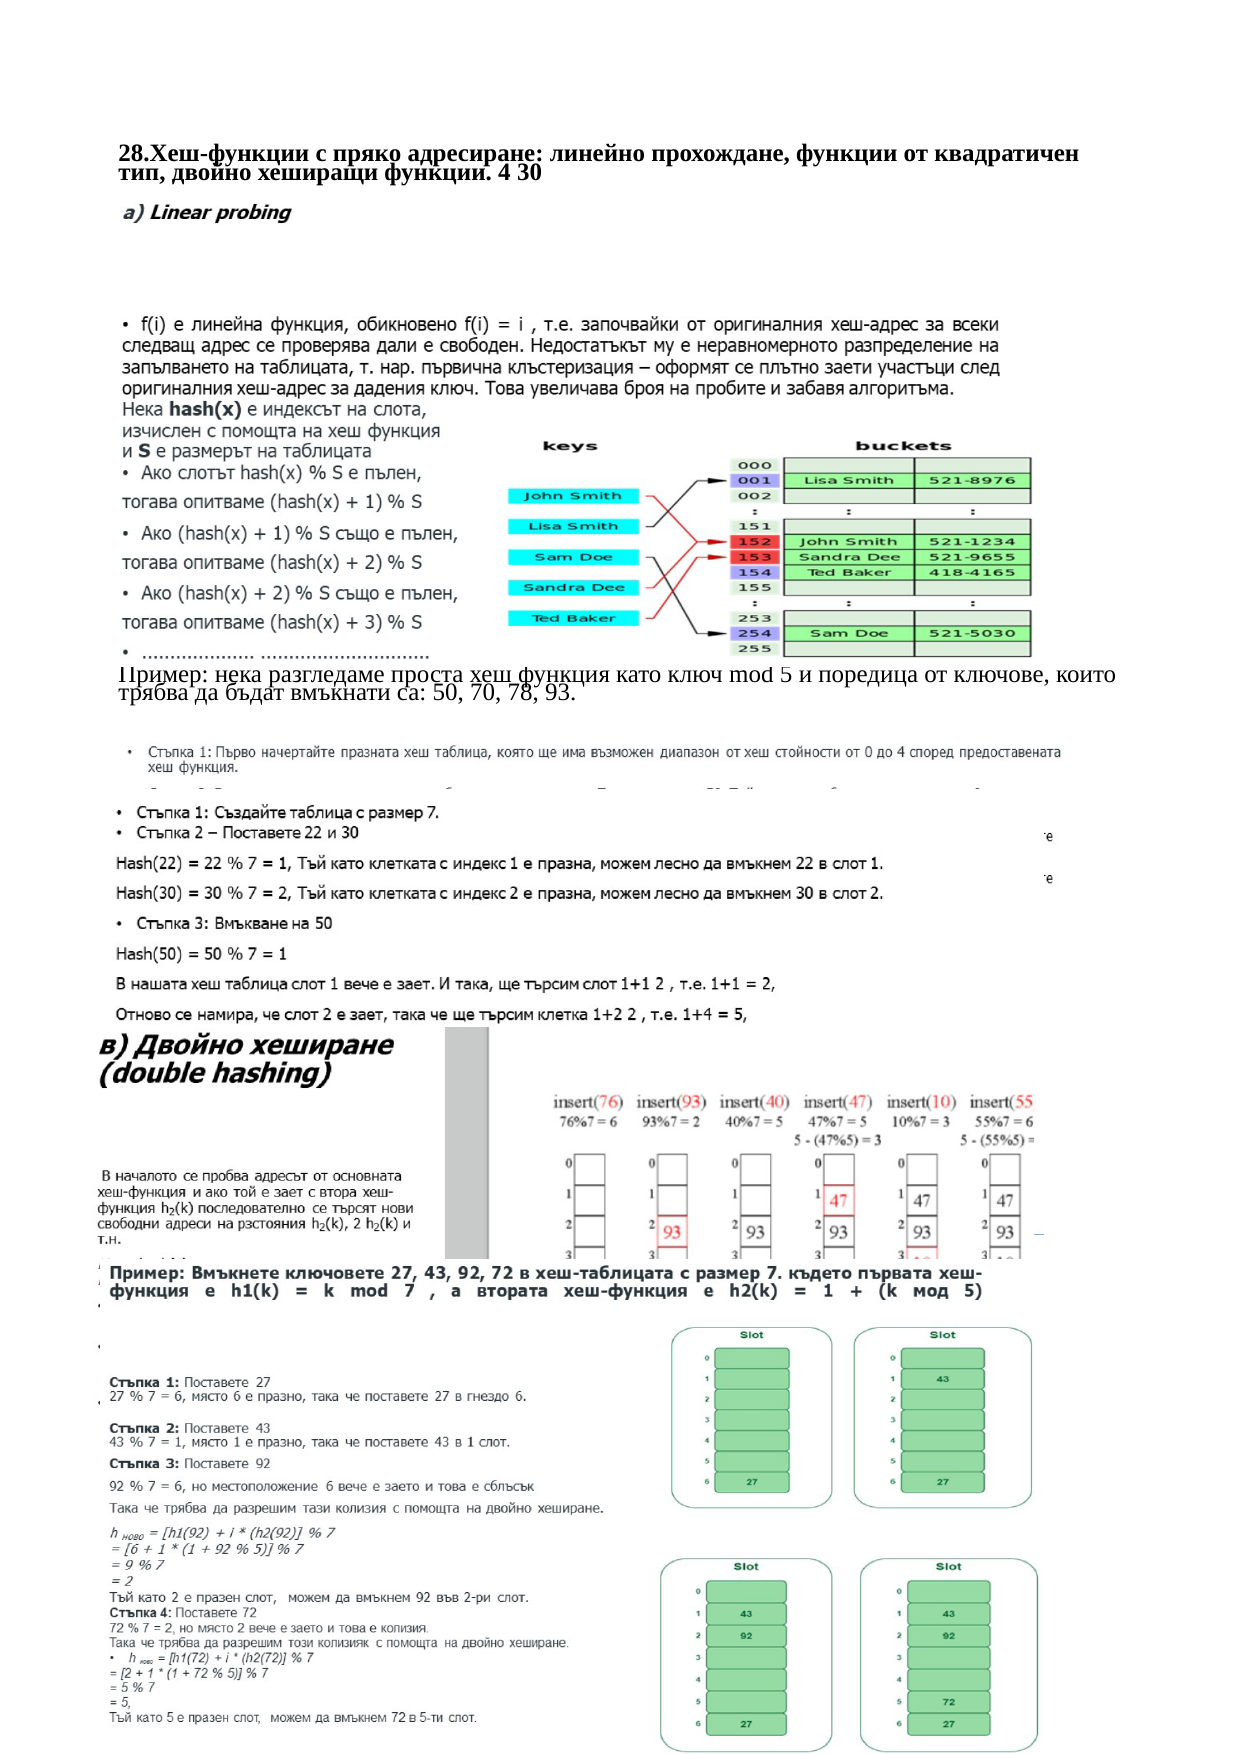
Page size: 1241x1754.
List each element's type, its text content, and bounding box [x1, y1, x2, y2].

text 28.Хеш-функции с пряко адресиране: линейно прохождане, функции от квадратичен тип, двойно хеширащи функции. 4 30 [118, 147, 1122, 184]
text Пример: нека разгледаме проста хеш функция като ключ mod 5 и поредица от ключове, които трябва да бъдат вмъкнати са: 50, 70, 78, 93. [118, 188, 1122, 704]
